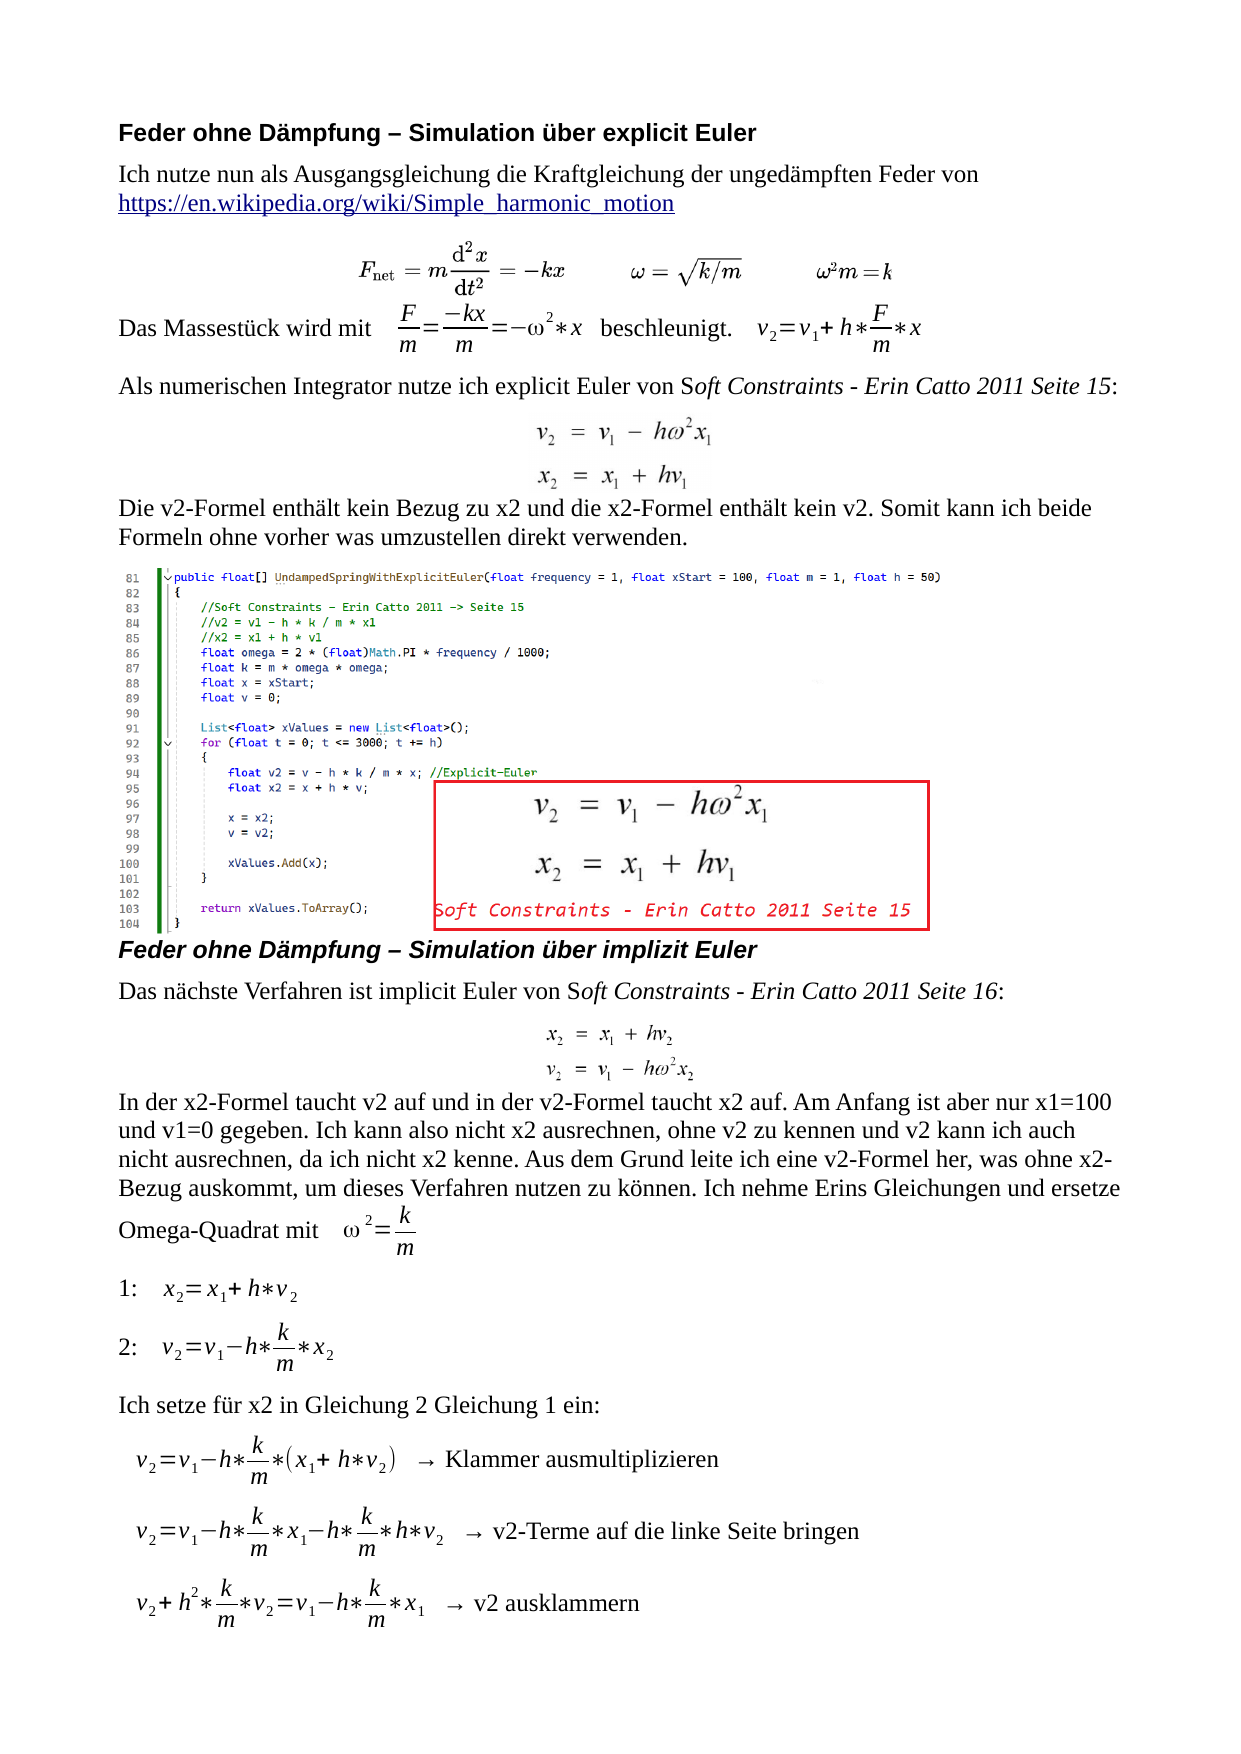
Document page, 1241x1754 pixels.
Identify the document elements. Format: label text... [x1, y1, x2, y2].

text In der x2-Formel taucht v2 auf und in der v2-Formel taucht x2 auf. Am Anfang ist aber nur x1=100 und v1=0 gegeben. Ich kann also nicht x2 ausrechnen, ohne v2 zu kennen und v2 kann ich auch nicht ausrechnen, da ich nicht x2 kenne. Aus dem Grund leite ich eine v2-Formel her, was ohne x2-Bezug auskommt, um dieses Verfahren nutzen zu können. Ich nehme Erins Gleichungen und ersetze Omega-Quadrat mit [118, 1017, 1122, 1261]
text Das nächste Verfahren ist implicit Euler von Soft Constraints - Erin Catto 2011 Seite 16: [118, 976, 1122, 1004]
text Ich nutze nun als Ausgangsgleichung die Kraftgleichung der ungedämpften Feder von https://en.wikipedia.org/wiki/Simple_harmonic_motion [118, 159, 1122, 217]
text → v2-Terme auf die linke Seite bringen [118, 1503, 1122, 1562]
text 1: [118, 1273, 1122, 1306]
text → Klammer ausmultiplizieren [118, 1431, 1122, 1490]
text Ich setze für x2 in Gleichung 2 Gleichung 1 ein: [118, 1390, 1122, 1419]
text Als numerischen Integrator nutze ich explicit Euler von Soft Constraints - Erin Catto 2011 Seite 15: [118, 371, 1122, 399]
subtitle Feder ohne Dämpfung – Simulation über explicit Euler [118, 118, 1122, 147]
text 2: [118, 1318, 1122, 1377]
text → v2 ausklammern [118, 1574, 1122, 1633]
text Das Massestück wird mit beschleunigt. [118, 229, 1122, 358]
subtitle Feder ohne Dämpfung – Simulation über implizit Euler [118, 588, 1122, 963]
picture [118, 563, 942, 935]
text Die v2-Formel enthält kein Bezug zu x2 und die x2-Formel enthält kein v2. Somit kann ich beide Formeln ohne vorher was umzustellen direkt verwenden. [118, 412, 1122, 551]
picture [535, 1017, 705, 1087]
picture [348, 229, 892, 300]
picture [527, 412, 713, 493]
